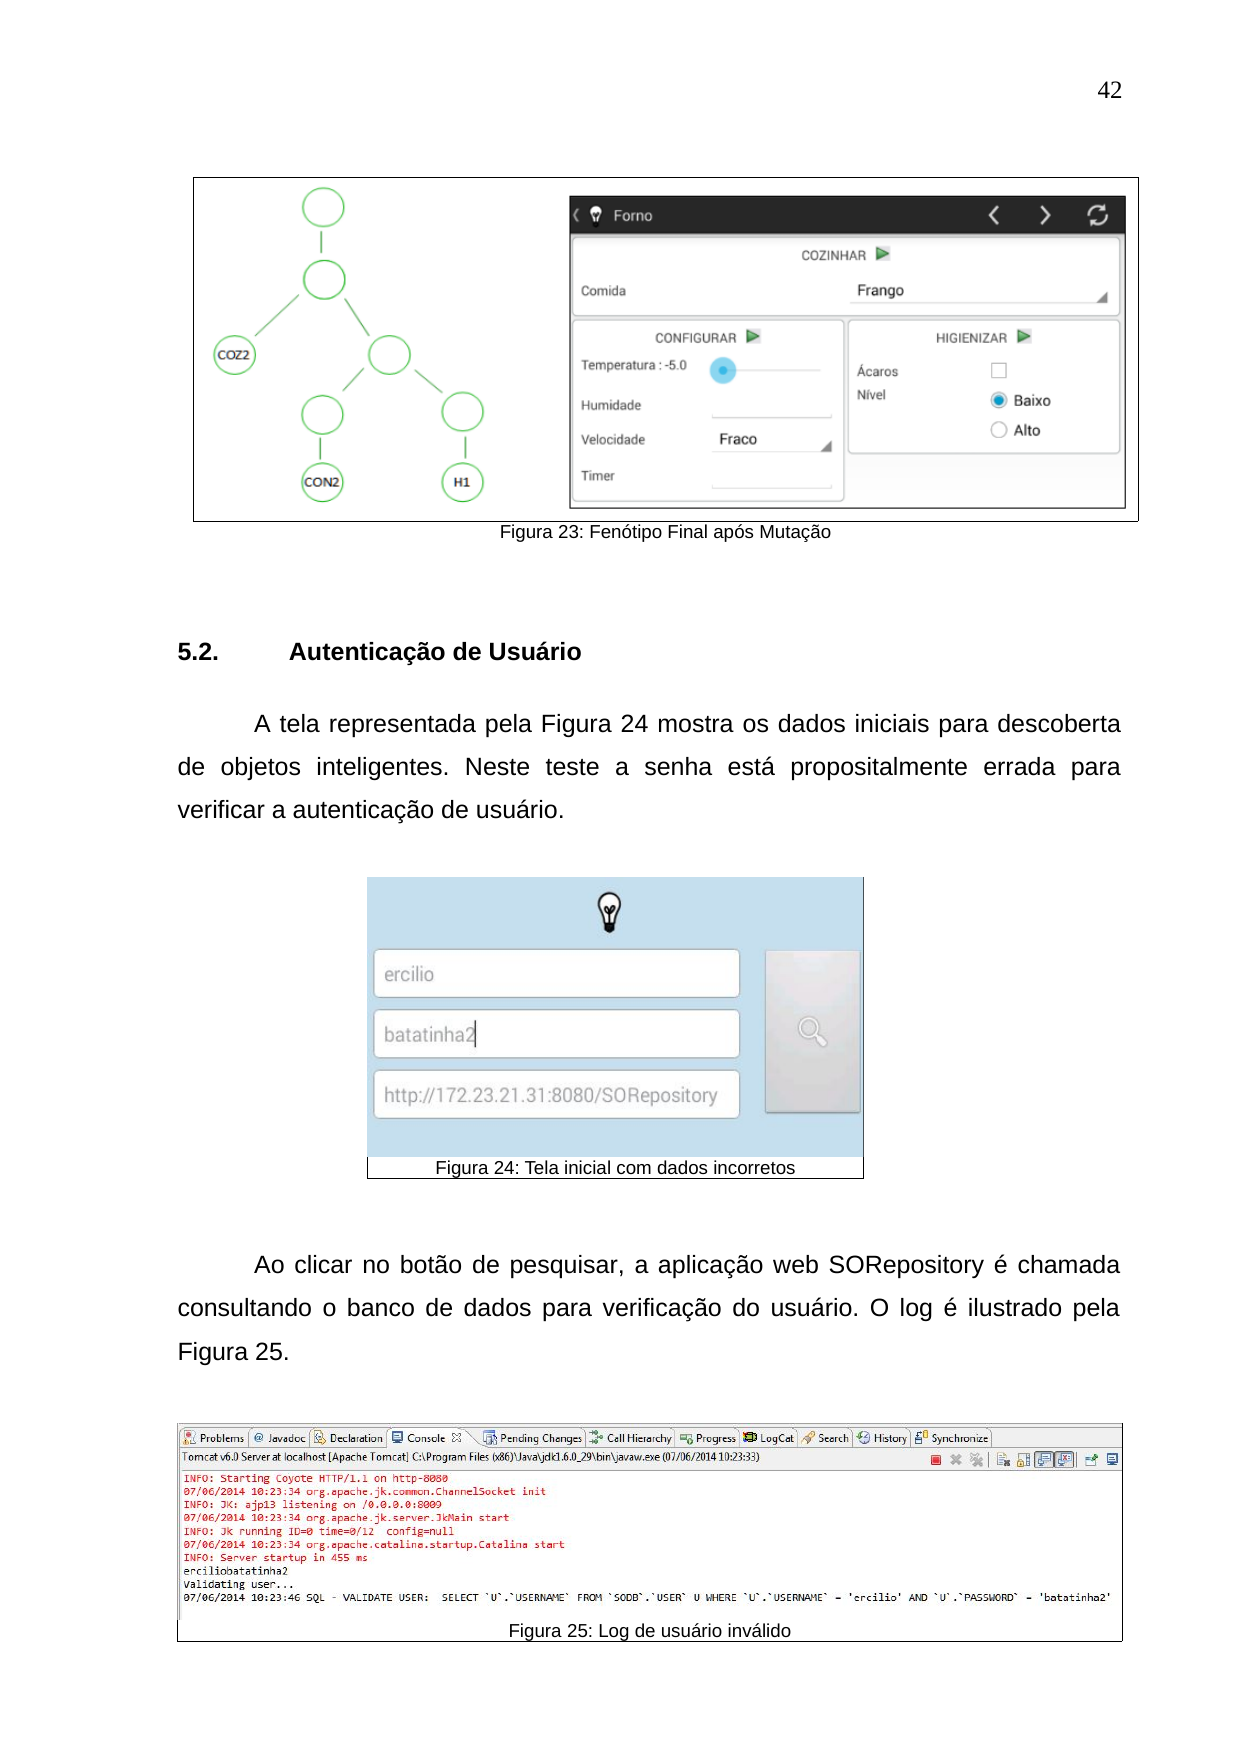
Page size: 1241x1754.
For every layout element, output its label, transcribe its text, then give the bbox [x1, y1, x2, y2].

text A tela representada pela Figura 24 mostra os dados iniciais para descoberta de objetos inteligentes. Neste teste a senha está propositalmente errada para verificar a autenticação de usuário. [177, 709, 1122, 824]
picture [367, 877, 864, 1157]
picture [194, 178, 1138, 521]
text Figura 23: Fenótipo Final após Mutação [193, 522, 1138, 543]
text Figura 24: Tela inicial com dados incorretos [368, 1157, 863, 1178]
list Autenticação de Usuário [177, 637, 1122, 666]
text Figura 25: Log de usuário inválido [178, 1620, 1122, 1641]
picture [177, 1423, 1122, 1620]
text Ao clicar no botão de pesquisar, a aplicação web SORepository é chamada consultando o banco de dados para verificação do usuário. O log é ilustrado pela Figura 25. [177, 1250, 1122, 1365]
